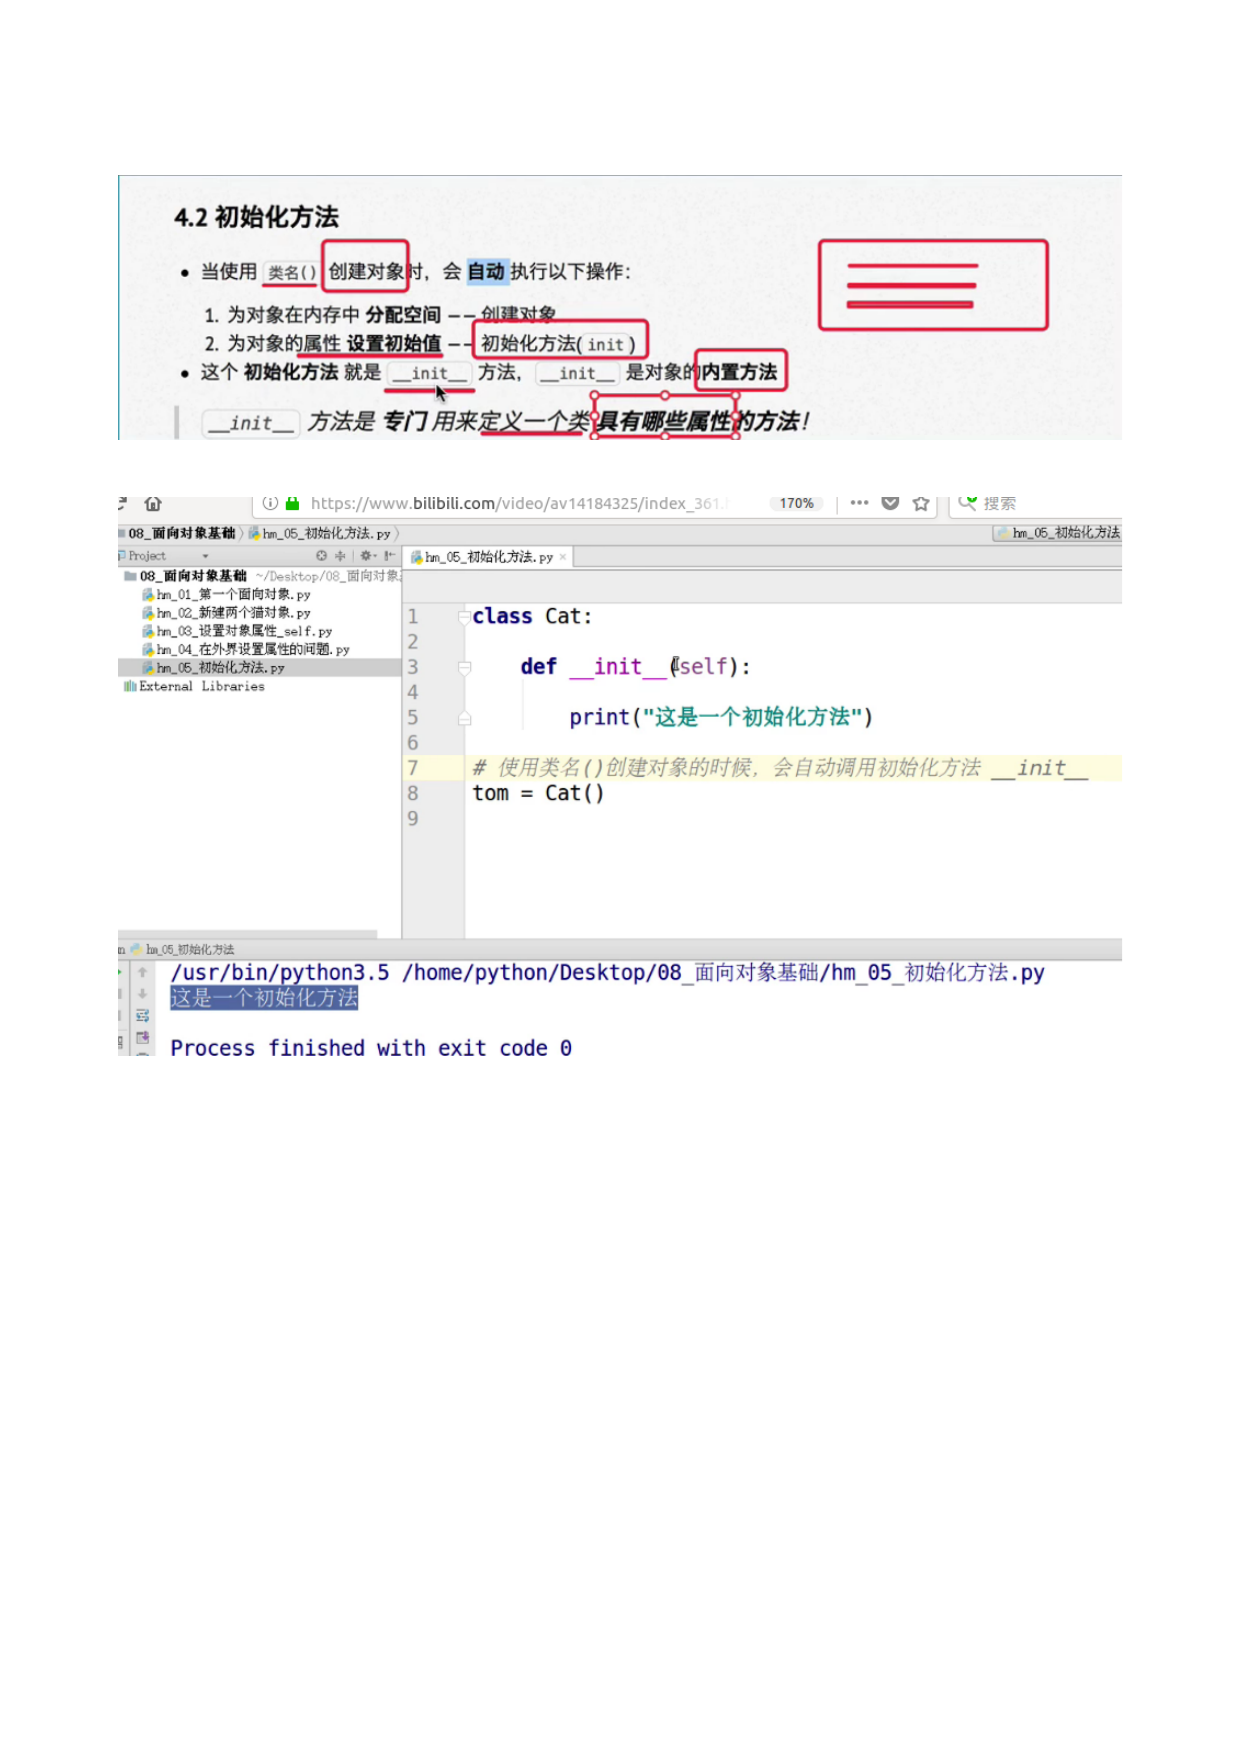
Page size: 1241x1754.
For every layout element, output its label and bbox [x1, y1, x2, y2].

picture [118, 497, 1123, 1056]
picture [118, 175, 1123, 440]
